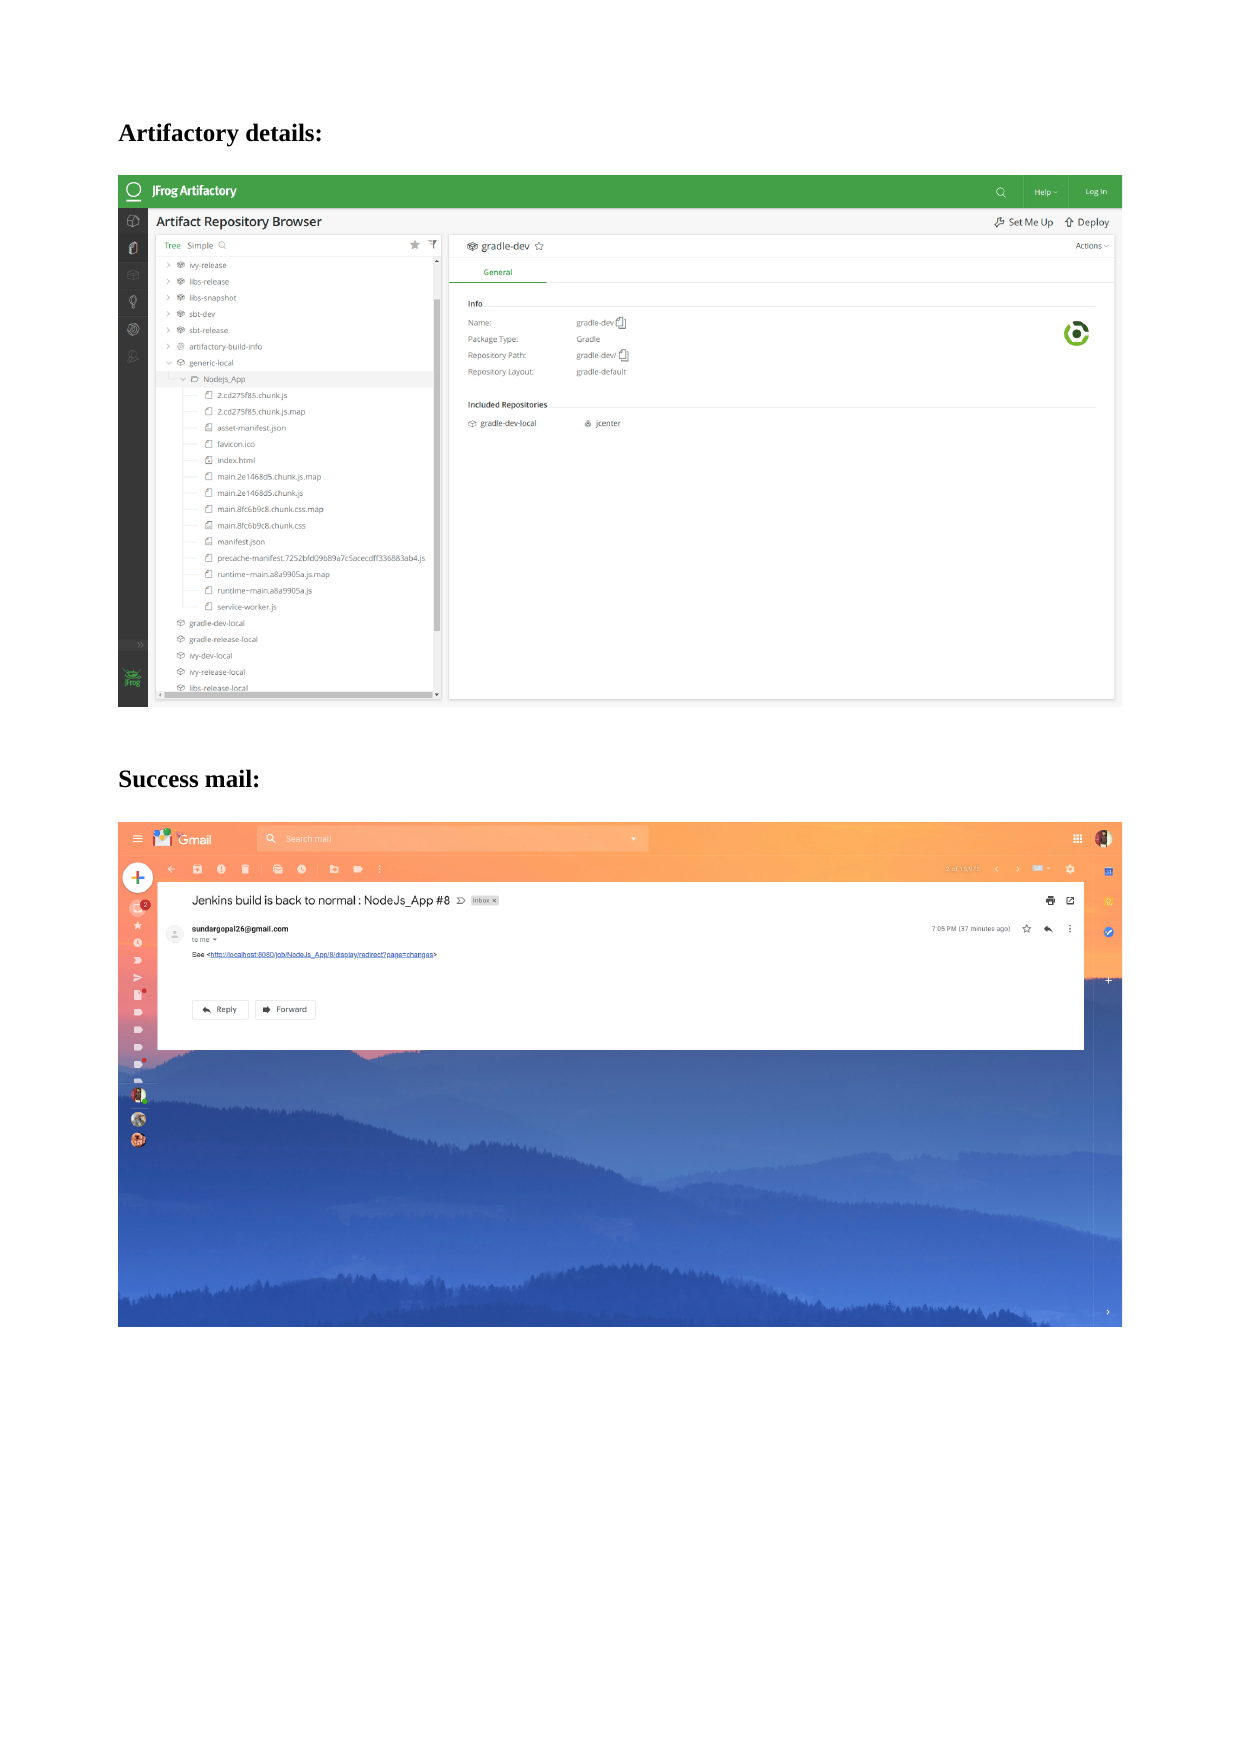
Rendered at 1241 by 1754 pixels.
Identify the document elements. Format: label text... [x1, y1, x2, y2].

picture [118, 175, 1123, 707]
text Artifactory details: [118, 118, 1122, 147]
picture [118, 822, 1123, 1327]
text Success mail: [118, 764, 1122, 793]
